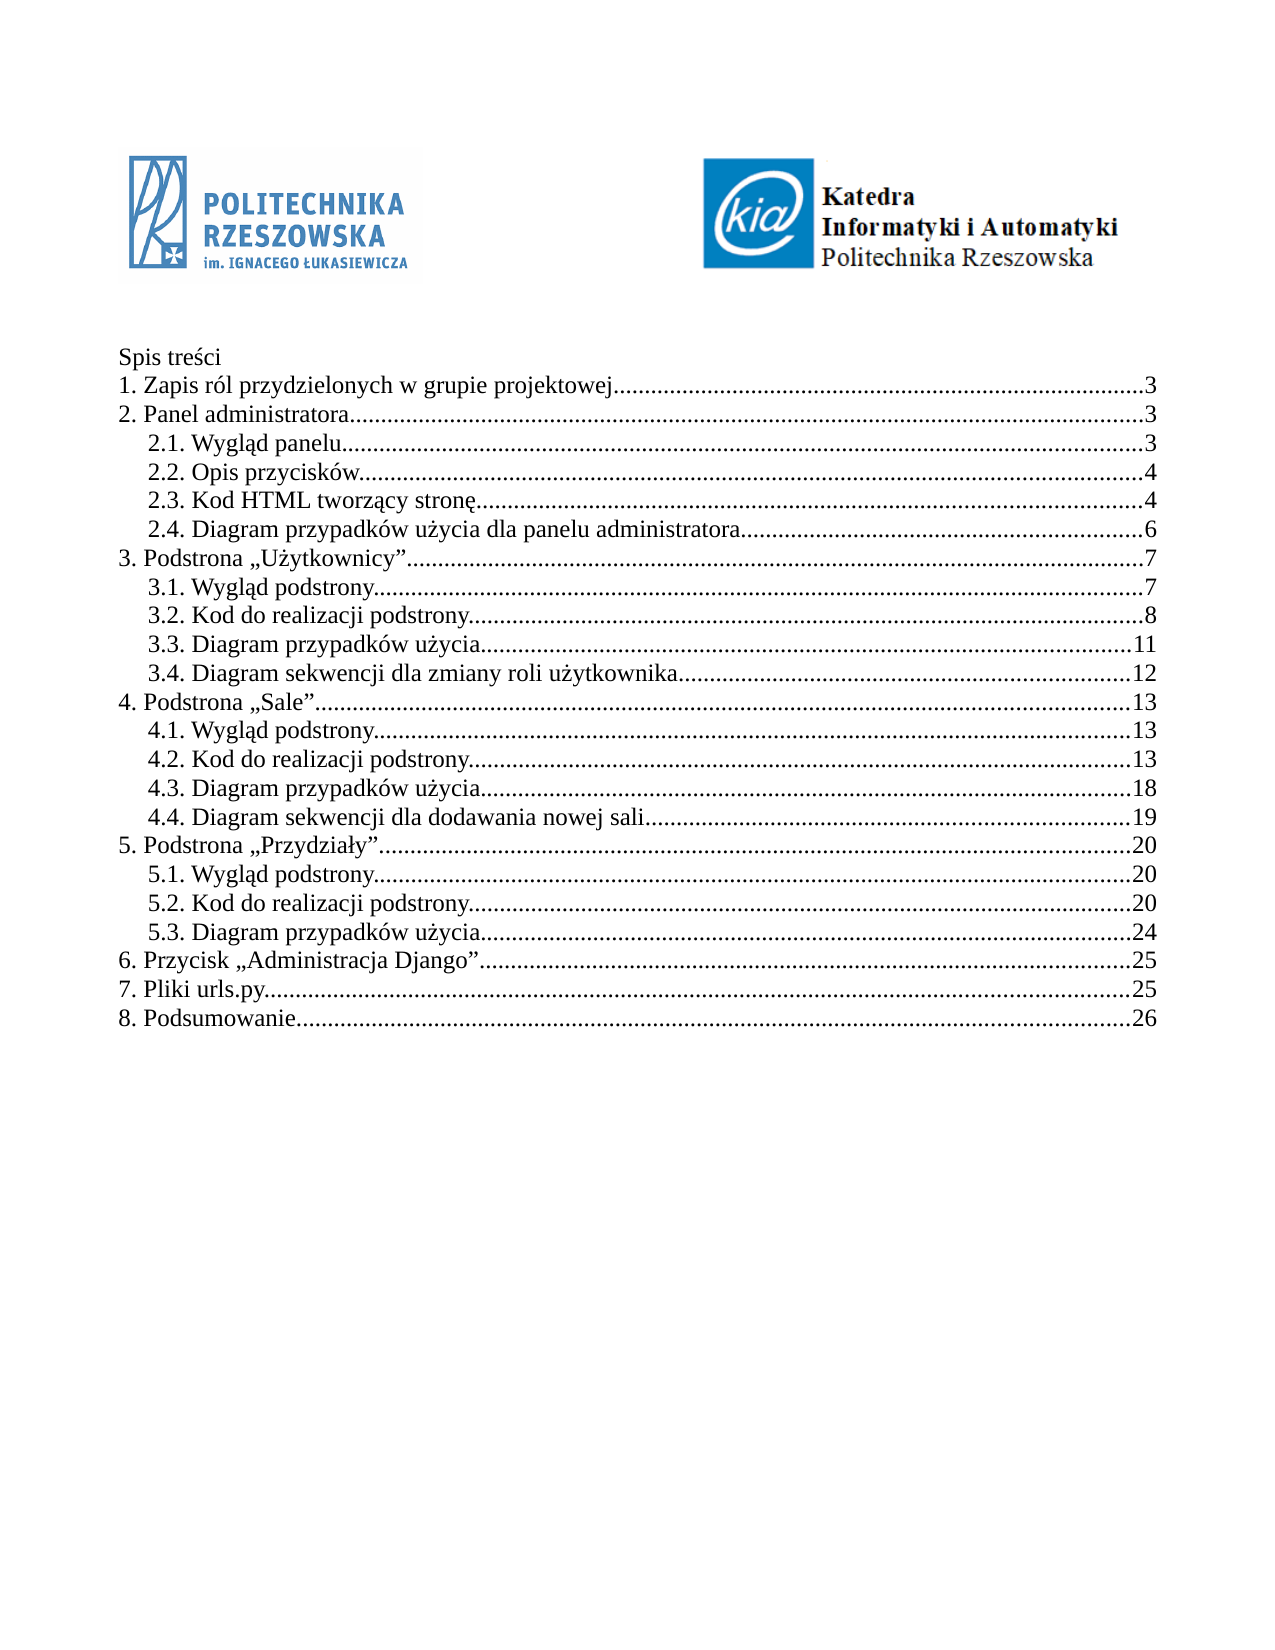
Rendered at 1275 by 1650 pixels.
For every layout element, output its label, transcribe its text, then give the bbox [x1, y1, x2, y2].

text 4.1. Wygląd podstrony. 13 [148, 716, 1157, 744]
text 4. Podstrona „Sale”. 13 [118, 687, 1157, 716]
picture [685, 143, 1147, 286]
text 3.3. Diagram przypadków użycia. 11 [148, 629, 1157, 658]
text 3. Podstrona „Użytkownicy”. 7 [118, 543, 1157, 572]
text 2.1. Wygląd panelu. 3 [148, 428, 1157, 457]
text 5.2. Kod do realizacji podstrony. 20 [148, 888, 1157, 917]
text 4.2. Kod do realizacji podstrony. 13 [148, 744, 1157, 773]
text 4.4. Diagram sekwencji dla dodawania nowej sali. 19 [148, 802, 1157, 831]
text 1. Zapis ról przydzielonych w grupie projektowej. 3 [118, 371, 1157, 399]
text 5.3. Diagram przypadków użycia. 24 [148, 917, 1157, 946]
text 8. Podsumowanie. 26 [118, 1003, 1157, 1032]
text 2.2. Opis przycisków. 4 [148, 457, 1157, 486]
text 5.1. Wygląd podstrony. 20 [148, 859, 1157, 888]
text 7. Pliki urls.py. 25 [118, 974, 1157, 1003]
text 6. Przycisk „Administracja Django”. 25 [118, 946, 1157, 974]
text 3.1. Wygląd podstrony. 7 [148, 572, 1157, 601]
text 2.3. Kod HTML tworzący stronę. 4 [148, 486, 1157, 514]
text 2.4. Diagram przypadków użycia dla panelu administratora. 6 [148, 514, 1157, 543]
text Spis treści [118, 342, 1157, 371]
text 3.4. Diagram sekwencji dla zmiany roli użytkownika. 12 [148, 658, 1157, 687]
text 2. Panel administratora. 3 [118, 399, 1157, 428]
text 4.3. Diagram przypadków użycia. 18 [148, 773, 1157, 802]
picture [118, 147, 423, 284]
text 3.2. Kod do realizacji podstrony. 8 [148, 601, 1157, 629]
text 5. Podstrona „Przydziały”. 20 [118, 831, 1157, 859]
